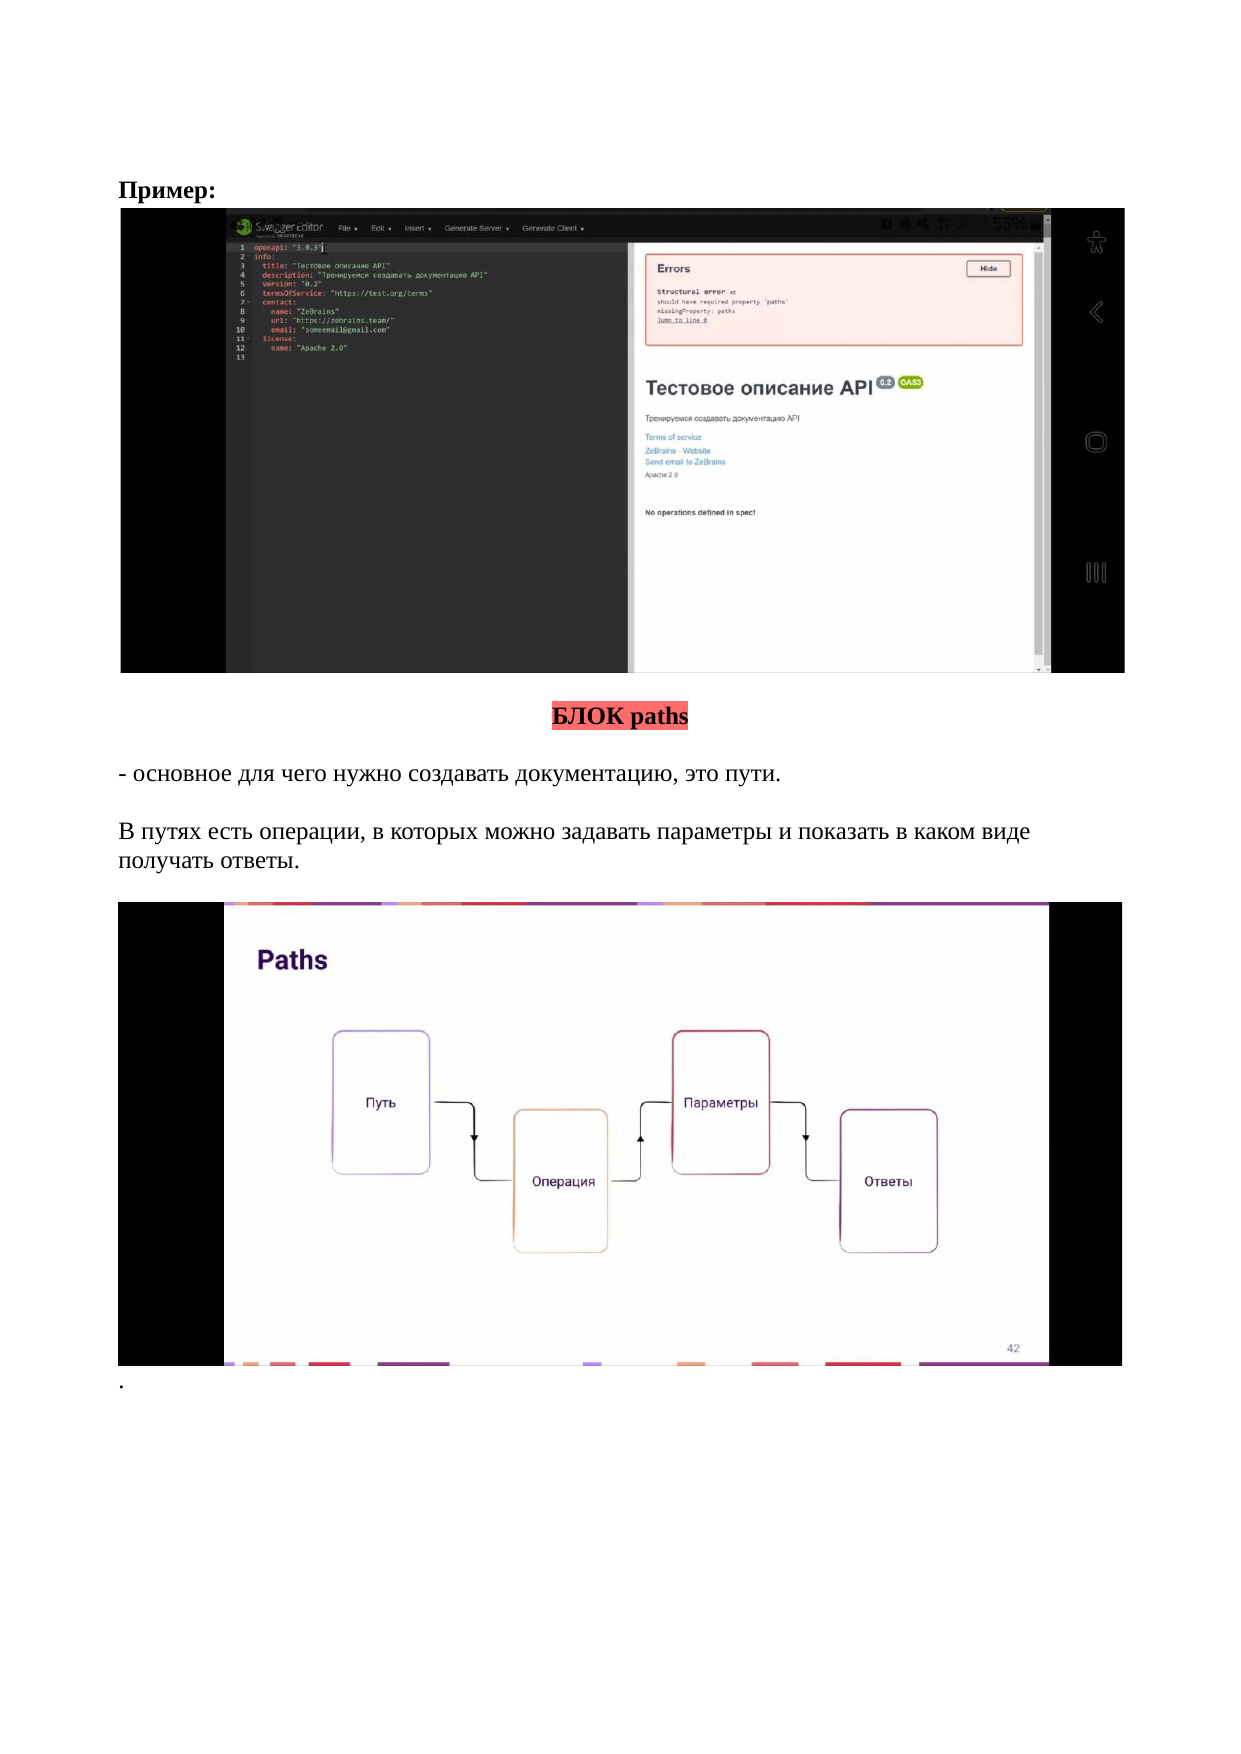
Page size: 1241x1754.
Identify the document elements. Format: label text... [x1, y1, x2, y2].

text В путях есть операции, в которых можно задавать параметры и показать в каком виде получать ответы. [118, 816, 1122, 873]
text Пример: [118, 176, 1122, 204]
text БЛОК paths [118, 701, 1122, 730]
picture [118, 902, 1123, 1366]
text - основное для чего нужно создавать документацию, это пути. [118, 758, 1122, 787]
text . [118, 1366, 1122, 1394]
picture [120, 208, 1125, 673]
